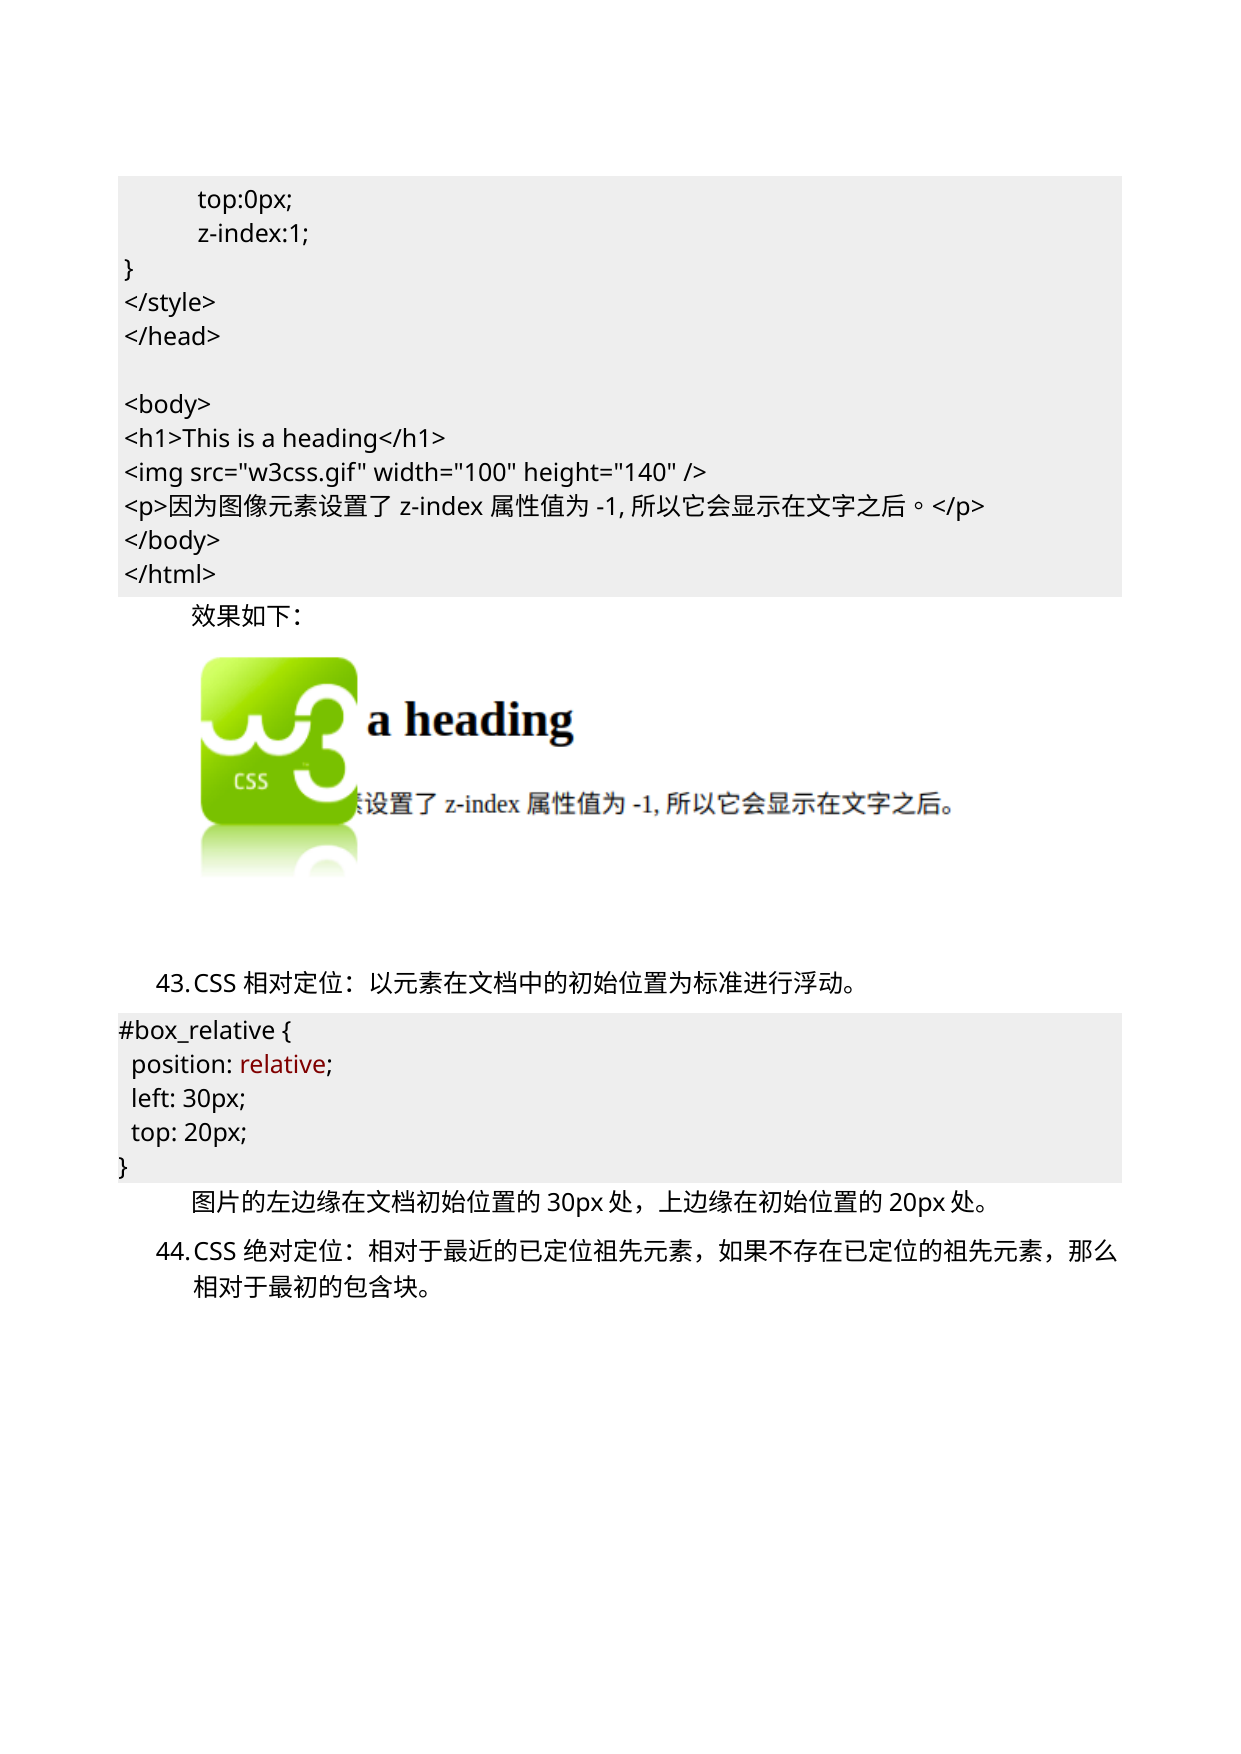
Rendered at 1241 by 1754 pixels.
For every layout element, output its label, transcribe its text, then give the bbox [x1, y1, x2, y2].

text 效果如下： [118, 597, 1122, 633]
list CSS 相对定位：以元素在文档中的初始位置为标准进行浮动。 [156, 964, 1122, 1000]
text 图片的左边缘在文档初始位置的30px处，上边缘在初始位置的20px处。 [118, 1183, 1122, 1219]
table_header #box_relative { position: relative; left: 30px; top: 20px; } [118, 1013, 1122, 1183]
picture [184, 645, 1057, 918]
list CSS 绝对定位：相对于最近的已定位祖先元素，如果不存在已定位的祖先元素，那么相对于最初的包含块。 [156, 1232, 1122, 1304]
table_header top:0px; z-index:1; } </style> </head> <body> <h1>This is a heading</h1> <img src="w3css.gif" width="100" height="140" /> <p>因为图像元素设置了 z-index 属性值为 -1, 所以它会显示在文字之后。</p> </body> </html> [118, 176, 1122, 597]
